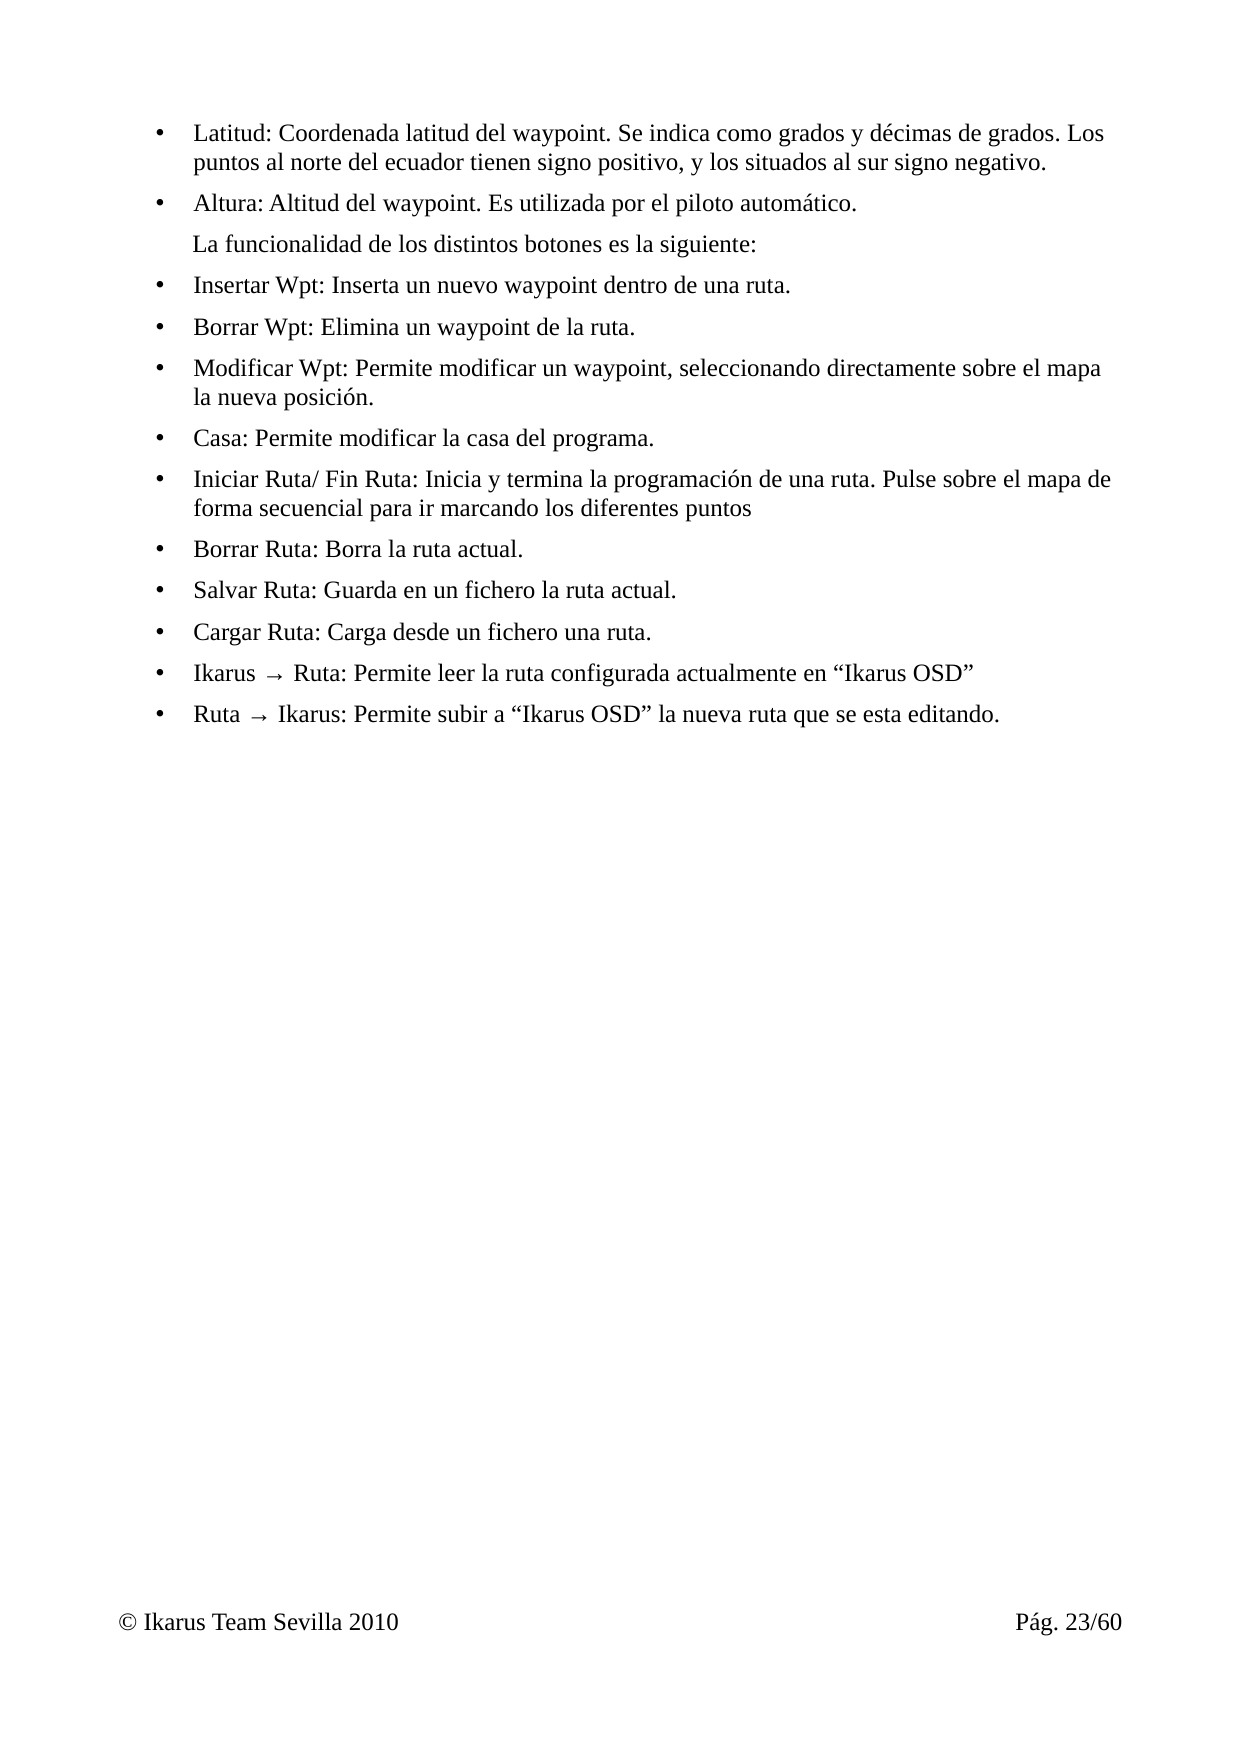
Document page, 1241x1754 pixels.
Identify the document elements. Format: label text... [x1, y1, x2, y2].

list Altura: Altitud del waypoint. Es utilizada por el piloto automático. [156, 188, 1122, 217]
list Insertar Wpt: Inserta un nuevo waypoint dentro de una ruta. [156, 271, 1122, 299]
list Ruta → Ikarus: Permite subir a “Ikarus OSD” la nueva ruta que se esta editando. [156, 699, 1122, 728]
list Latitud: Coordenada latitud del waypoint. Se indica como grados y décimas de grados. Los puntos al norte del ecuador tienen signo positivo, y los situados al sur signo negativo. [156, 118, 1122, 176]
list Ikarus → Ruta: Permite leer la ruta configurada actualmente en “Ikarus OSD” [156, 658, 1122, 687]
list Iniciar Ruta/ Fin Ruta: Inicia y termina la programación de una ruta. Pulse sobre el mapa de forma secuencial para ir marcando los diferentes puntos [156, 464, 1122, 522]
text La funcionalidad de los distintos botones es la siguiente: [118, 229, 1122, 258]
list Borrar Wpt: Elimina un waypoint de la ruta. [156, 312, 1122, 341]
list Cargar Ruta: Carga desde un fichero una ruta. [156, 617, 1122, 646]
list Modificar Wpt: Permite modificar un waypoint, seleccionando directamente sobre el mapa la nueva posición. [156, 353, 1122, 411]
list Borrar Ruta: Borra la ruta actual. [156, 534, 1122, 563]
list Salvar Ruta: Guarda en un fichero la ruta actual. [156, 576, 1122, 604]
list Casa: Permite modificar la casa del programa. [156, 423, 1122, 452]
